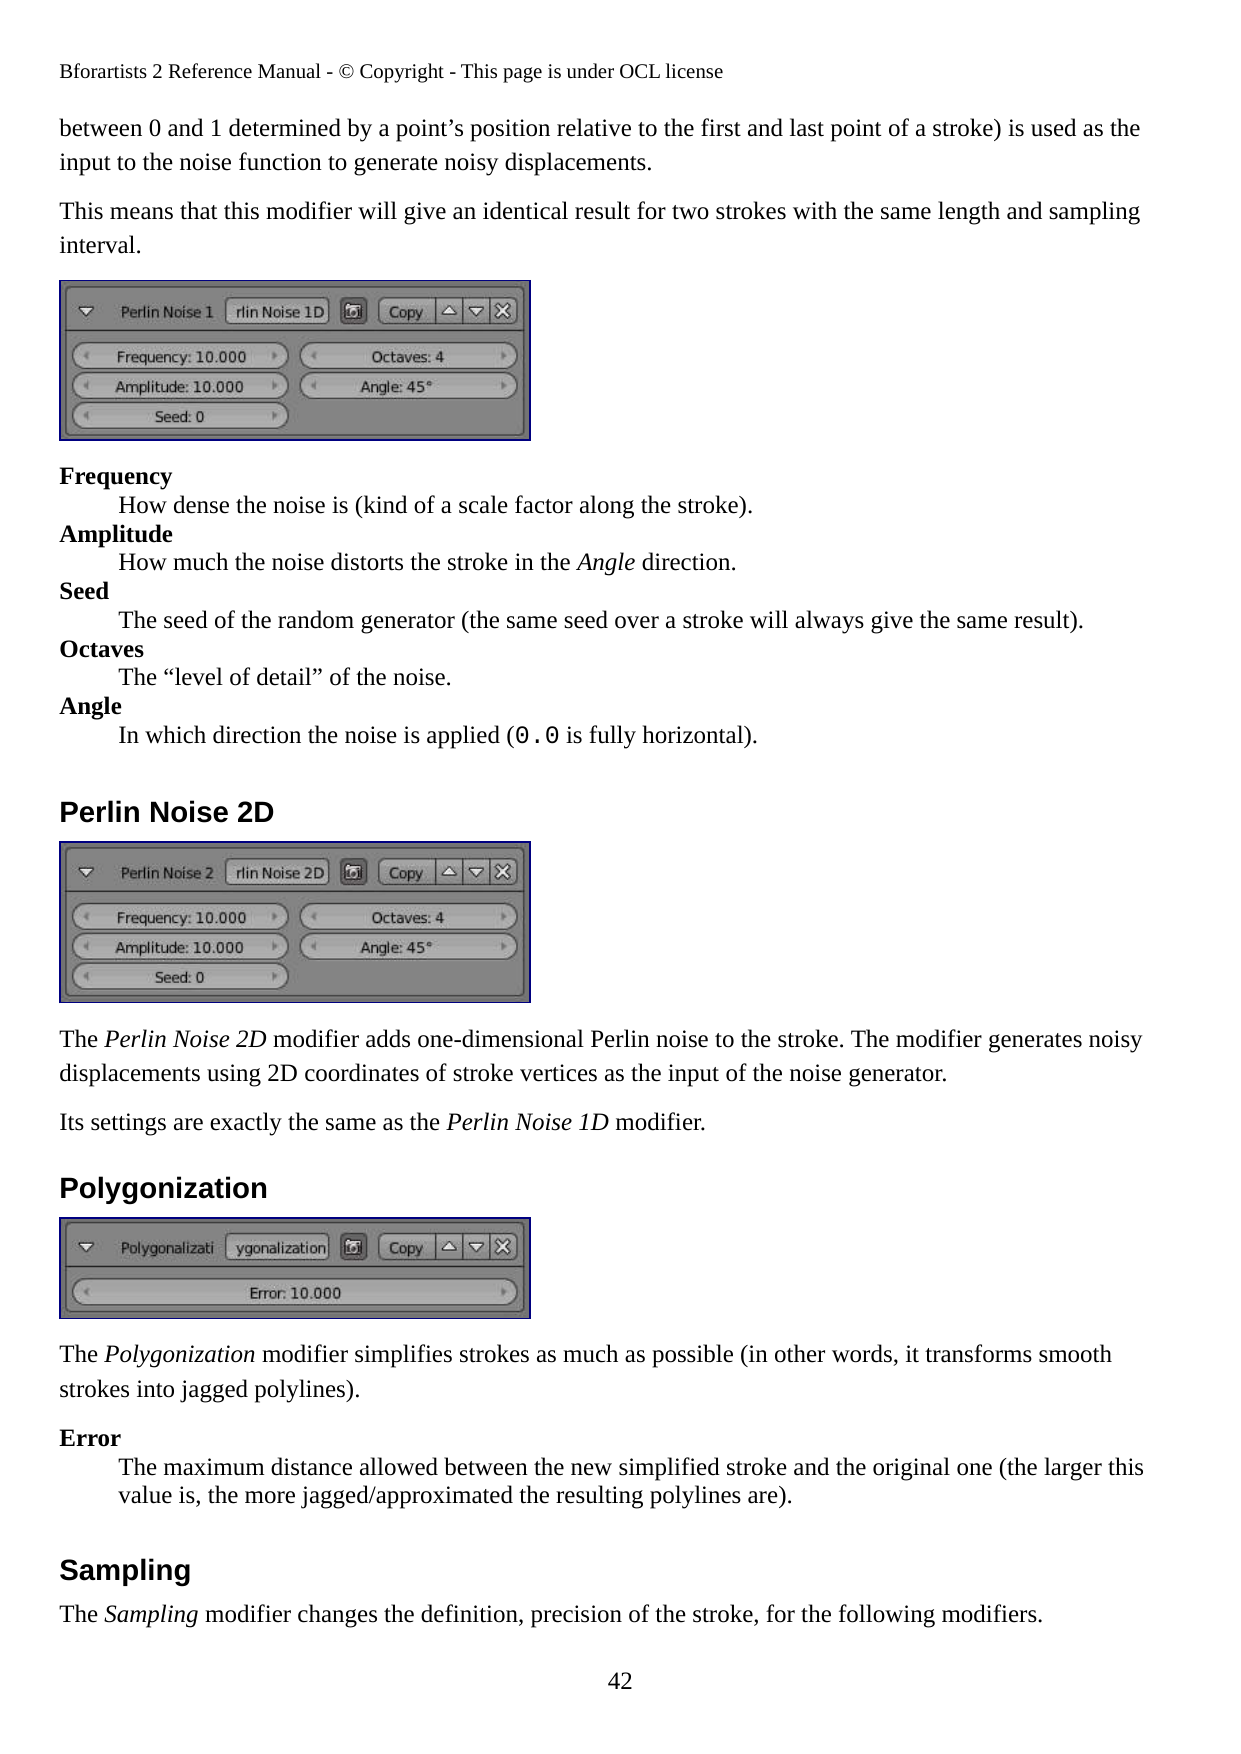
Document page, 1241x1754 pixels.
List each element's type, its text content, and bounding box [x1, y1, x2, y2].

text The Polygonization modifier simplifies strokes as much as possible (in other words, it transforms smooth strokes into jagged polylines). [59, 1339, 1181, 1403]
subtitle Perlin Noise 2D [59, 795, 1181, 828]
picture [61, 281, 529, 439]
subtitle Frequency [59, 461, 1181, 490]
subtitle Amplitude [59, 519, 1181, 547]
subtitle Seed [59, 576, 1181, 605]
picture [61, 843, 529, 1002]
list The maximum distance allowed between the new simplified stroke and the original one (the larger this value is, the more jagged/approximated the resulting polylines are). [118, 1452, 1181, 1509]
list In which direction the noise is applied (0.0 is fully horizontal). [118, 720, 1181, 751]
text This means that this modifier will give an identical result for two strokes with the same length and sampling interval. [59, 196, 1181, 259]
text Its settings are exactly the same as the Perlin Noise 1D modifier. [59, 1107, 1181, 1136]
subtitle Error [59, 1423, 1181, 1452]
subtitle Angle [59, 691, 1181, 720]
list The seed of the random generator (the same seed over a stroke will always give the same result). [118, 605, 1181, 634]
list The “level of detail” of the noise. [118, 662, 1181, 691]
subtitle Sampling [59, 1553, 1181, 1587]
list How much the noise distorts the stroke in the Angle direction. [118, 547, 1181, 576]
text The Perlin Noise 2D modifier adds one-dimensional Perlin noise to the stroke. The modifier generates noisy displacements using 2D coordinates of stroke vertices as the input of the noise generator. [59, 1024, 1181, 1087]
picture [61, 1219, 529, 1318]
subtitle Polygonization [59, 1171, 1181, 1205]
list How dense the noise is (kind of a scale factor along the stroke). [118, 490, 1181, 519]
text The Sampling modifier changes the definition, precision of the stroke, for the following modifiers. [59, 1599, 1181, 1628]
subtitle Octaves [59, 634, 1181, 662]
text between 0 and 1 determined by a point’s position relative to the first and last point of a stroke) is used as the input to the noise function to generate noisy displacements. [59, 113, 1181, 176]
